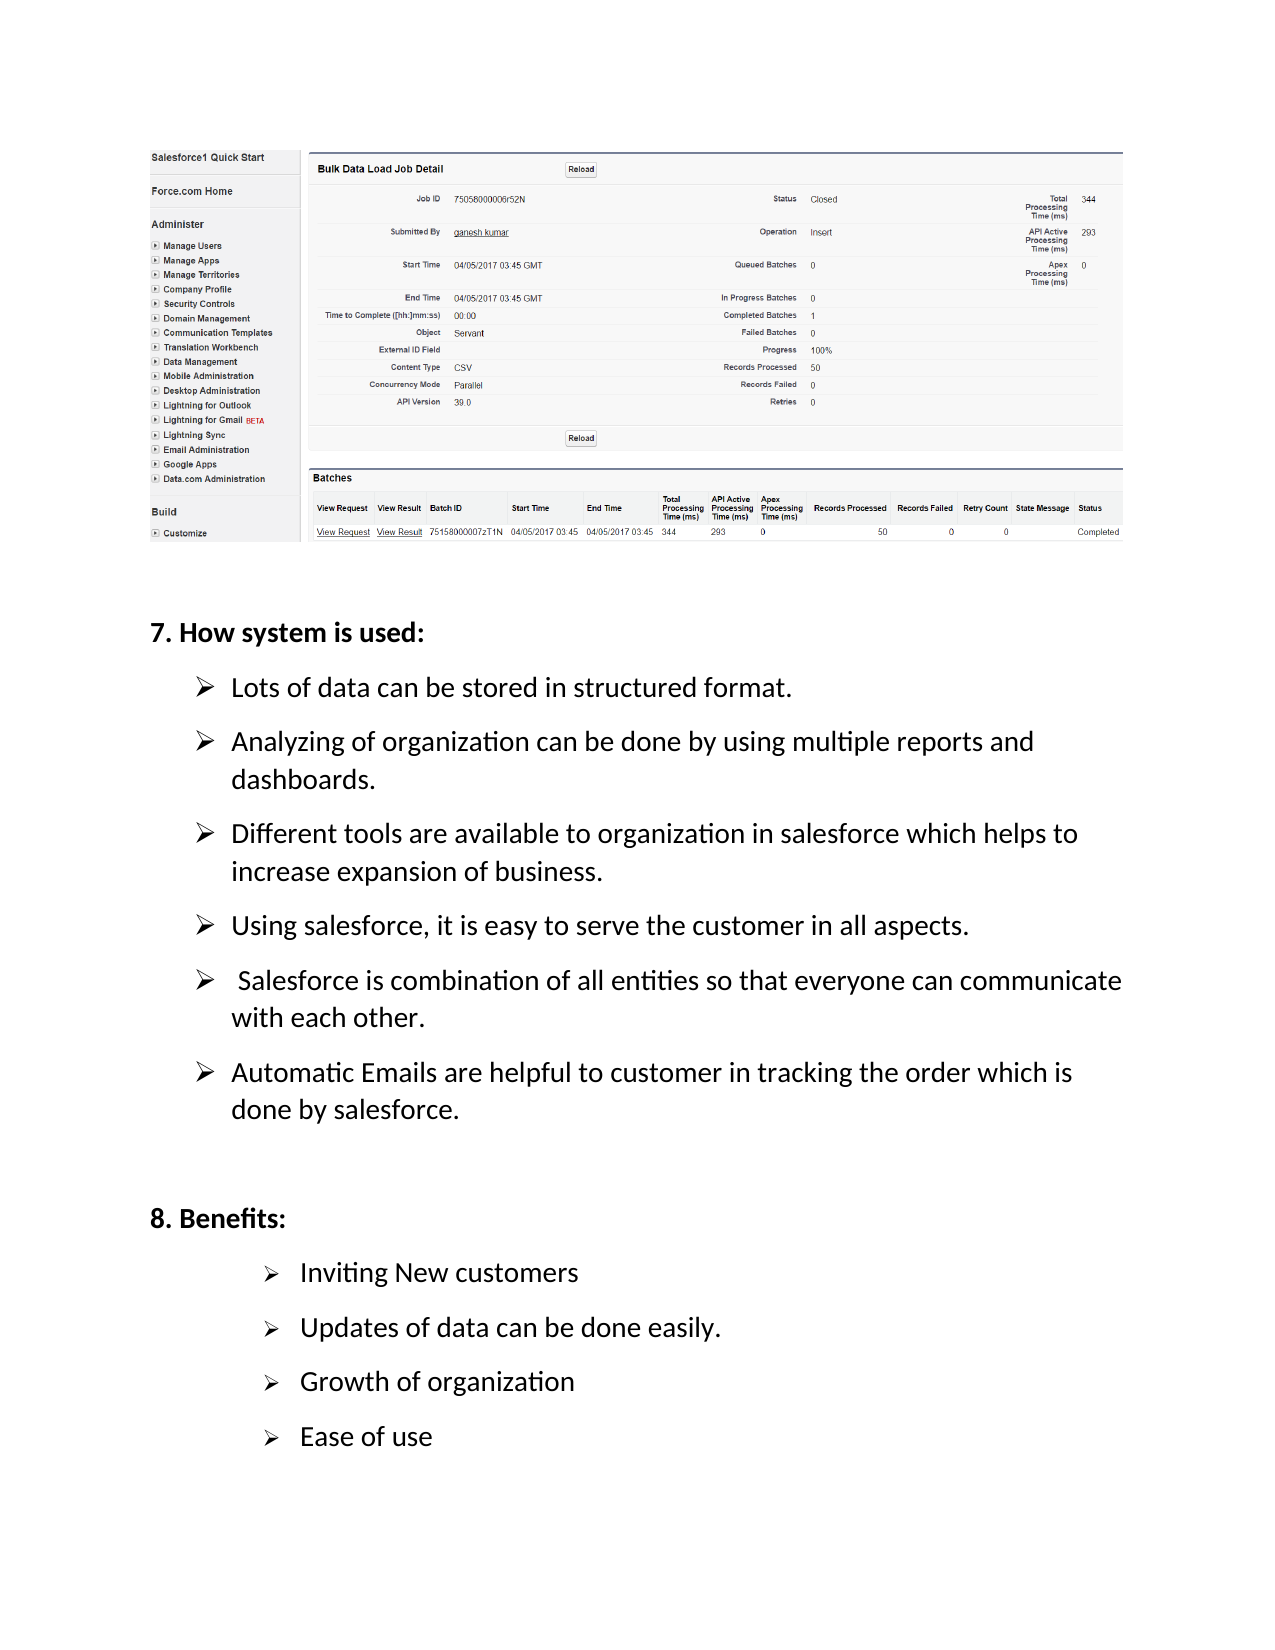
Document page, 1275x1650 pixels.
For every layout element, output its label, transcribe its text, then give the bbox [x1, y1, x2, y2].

list Ease of use [262, 1418, 1125, 1453]
list Salesforce is combination of all entities so that everyone can communicate with each other. [194, 962, 1125, 1035]
list Using salesforce, it is easy to serve the customer in all aspects. [194, 907, 1125, 943]
list Growth of organization [262, 1363, 1125, 1399]
list Analyzing of organization can be done by using multiple reports and dashboards. [194, 723, 1125, 796]
text 7. How system is used: [150, 614, 1125, 650]
text 8. Benefits: [150, 1200, 1125, 1236]
list Lots of data can be stored in structured format. [194, 669, 1125, 704]
list Inviting New customers [262, 1254, 1125, 1290]
list Automatic Emails are helpful to customer in tracking the order which is done by salesforce. [194, 1054, 1125, 1127]
list Different tools are available to organization in salesforce which helps to increase expansion of business. [194, 815, 1125, 888]
list Updates of data can be done easily. [262, 1309, 1125, 1344]
